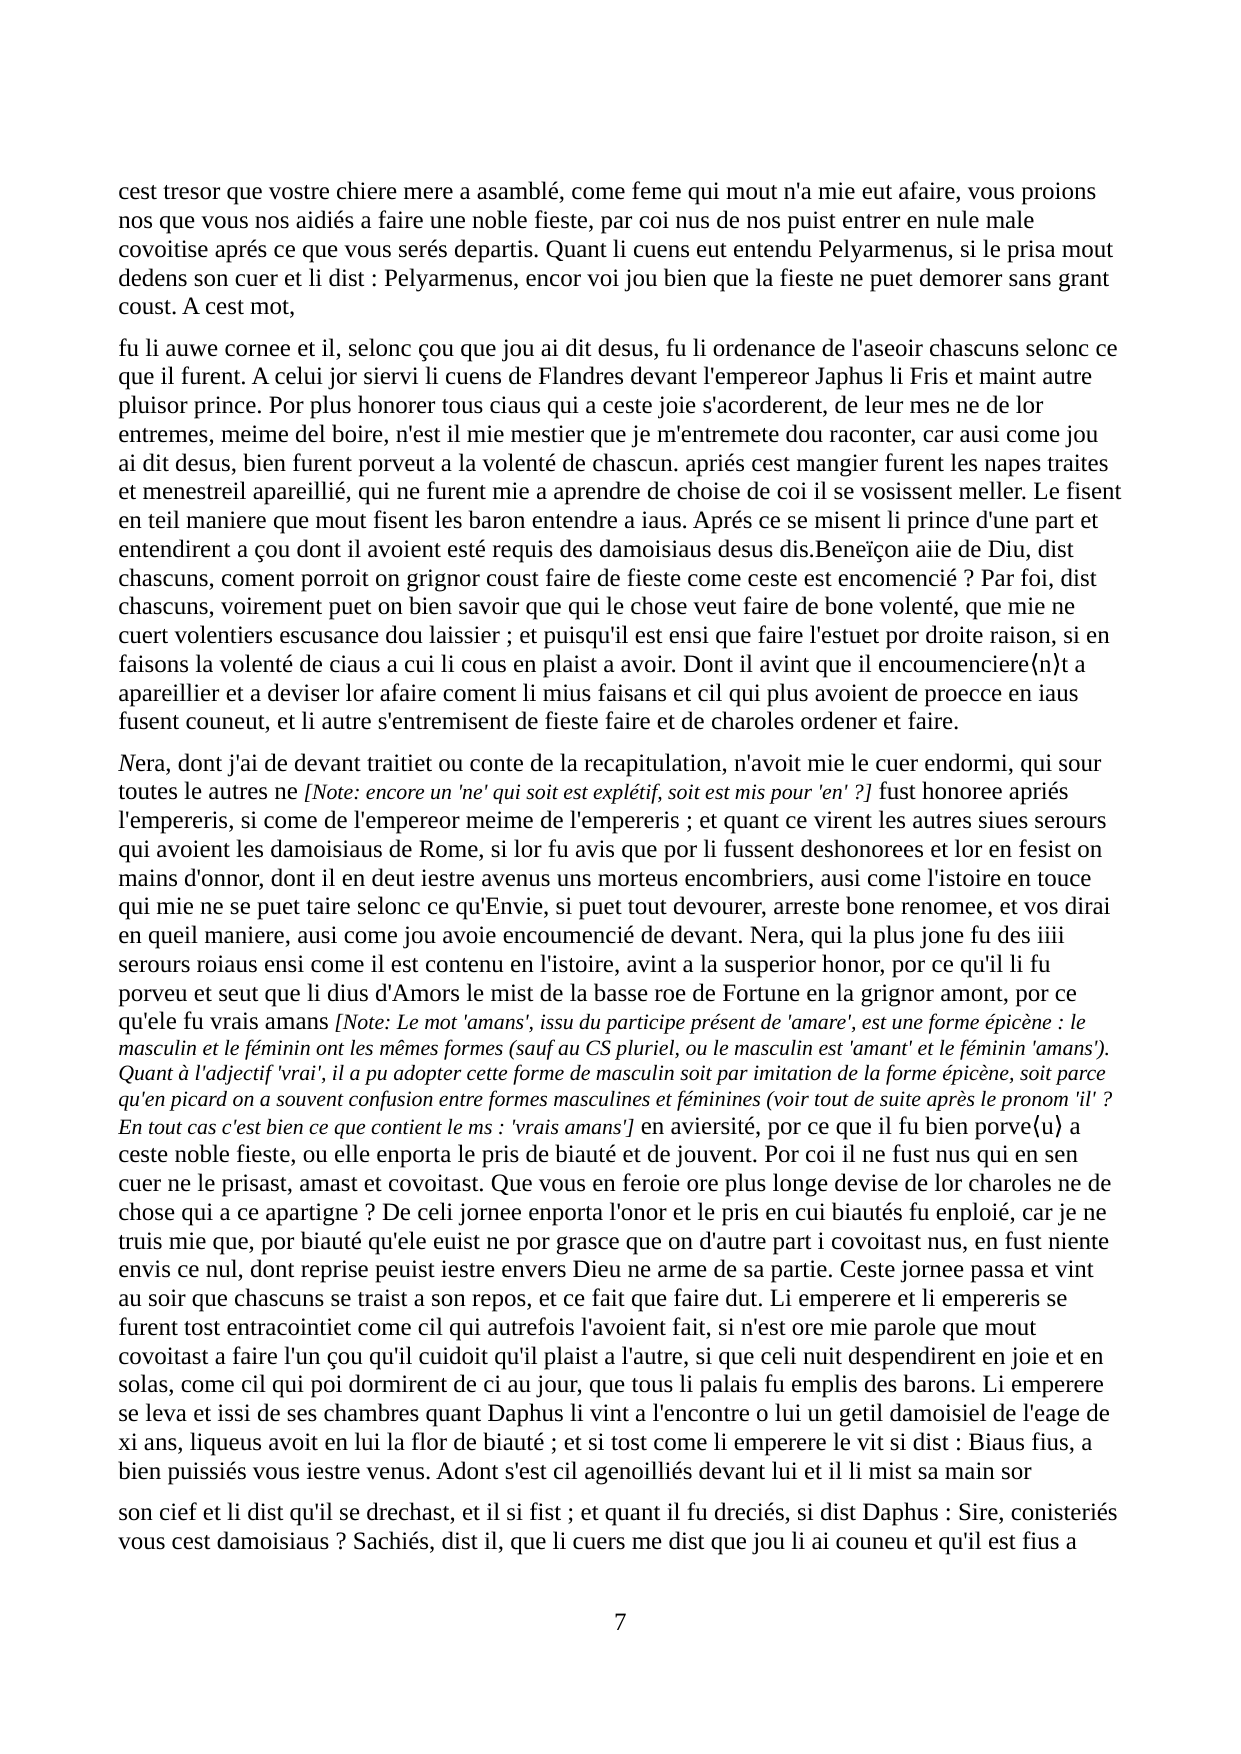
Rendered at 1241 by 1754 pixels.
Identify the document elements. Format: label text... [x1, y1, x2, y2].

text fu li auwe cornee et il, selonc çou que jou ai dit desus, fu li ordenance de l'aseoir chascuns selonc ce que il furent. A celui jor siervi li cuens de Flandres devant l'empereor Japhus li Fris et maint autre pluisor prince. Por plus honorer tous ciaus qui a ceste joie s'acorderent, de leur mes ne de lor entremes, meime del boire, n'est il mie mestier que je m'entremete dou raconter, car ausi come jou ai dit desus, bien furent porveut a la volenté de chascun. apriés cest mangier furent les napes traites et menestreil apareillié, qui ne furent mie a aprendre de choise de coi il se vosissent meller. Le fisent en teil maniere que mout fisent les baron entendre a iaus. Aprés ce se misent li prince d'une part et entendirent a çou dont il avoient esté requis des damoisiaus desus dis.Beneïçon aiie de Diu, dist chascuns, coment porroit on grignor coust faire de fieste come ceste est encomencié ? Par foi, dist chascuns, voirement puet on bien savoir que qui le chose veut faire de bone volenté, que mie ne cuert volentiers escusance dou laissier ; et puisqu'il est ensi que faire l'estuet por droite raison, si en faisons la volenté de ciaus a cui li cous en plaist a avoir. Dont il avint que il encoumenciere⟨n⟩t a apareillier et a deviser lor afaire coment li mius faisans et cil qui plus avoient de proecce en iaus fusent couneut, et li autre s'entremisent de fieste faire et de charoles ordener et faire. [118, 218, 1122, 620]
text Nera, dont j'ai de devant traitiet ou conte de la recapitulation, n'avoit mie le cuer endormi, qui sour toutes le autres ne [Note: encore un 'ne' qui soit est explétif, soit est mis pour 'en' ?] fust honoree apriés l'empereris, si come de l'empereor meime de l'empereris ; et quant ce virent les autres siues serours qui avoient les damoisiaus de Rome, si lor fu avis que por li fussent deshonorees et lor en fesist on mains d'onnor, dont il en deut iestre avenus uns morteus encombriers, ausi come l'istoire en touce qui mie ne se puet taire selonc ce qu'Envie, si puet tout devourer, arreste bone renomee, et vos dirai en queil maniere, ausi come jou avoie encoumencié de devant. Nera, qui la plus jone fu des iiii serours roiaus ensi come il est contenu en l'istoire, avint a la susperior honor, por ce qu'il li fu porveu et seut que li dius d'Amors le mist de la basse roe de Fortune en la grignor amont, por ce qu'ele fu vrais amans [Note: Le mot 'amans', issu du participe présent de 'amare', est une forme épicène : le masculin et le féminin ont les mêmes formes (sauf au CS pluriel, ou le masculin est 'amant' et le féminin 'amans'). Quant à l'adjectif 'vrai', il a pu adopter cette forme de masculin soit par imitation de la forme épicène, soit parce qu'en picard on a souvent confusion entre formes masculines et féminines (voir tout de suite après le pronom 'il' ? En tout cas c'est bien ce que contient le ms : 'vrais amans'] en aviersité, por ce que il fu bien porve⟨u⟩ a ceste noble fieste, ou elle enporta le pris de biauté et de jouvent. Por coi il ne fust nus qui en sen cuer ne le prisast, amast et covoitast. Que vous en feroie ore plus longe devise de lor charoles ne de chose qui a ce apartigne ? De celi jornee enporta l'onor et le pris en cui biautés fu enploié, car je ne truis mie que, por biauté qu'ele euist ne por grasce que on d'autre part i covoitast nus, en fust niente envis ce nul, dont reprise peuist iestre envers Dieu ne arme de sa partie. Ceste jornee passa et vint au soir que chascuns se traist a son repos, et ce fait que faire dut. Li emperere et li empereris se furent tost entracointiet come cil qui autrefois l'avoient fait, si n'est ore mie parole que mout covoitast a faire l'un çou qu'il cuidoit qu'il plaist a l'autre, si que celi nuit despendirent en joie et en solas, come cil qui poi dormirent de ci au jour, que tous li palais fu emplis des barons. Li emperere se leva et issi de ses chambres quant Daphus li vint a l'encontre o lui un getil damoisiel de l'eage de xi ans, liqueus avoit en lui la flor de biauté ; et si tost come li emperere le vit si dist : Biaus fius, a bien puissiés vous iestre venus. Adont s'est cil agenoilliés devant lui et il li mist sa main sor [118, 633, 1122, 1369]
text son cief et li dist qu'il se drechast, et il si fist ; et quant il fu dreciés, si dist Daphus : Sire, conisteriés vous cest damoisiaus ? Sachiés, dist il, que li cuers me dist que jou li ai couneu et qu'il est fius a Celidoine dou Chastiel Joli. En non Diu, sire, bien l'avés coneu. Atant se misent a conseil et eurent avis que il ne le feroient ore mie conoistre. Si fu eure d'aler oïr messe et le Diu siervice. Cil qui faire le durent le fissent, si que apriés ce li pluisor qui se vorrent entremetre de chevalerie avoient as chans fait fichier grans estaces, ausi come en terrastres, et li autre avoient fait drecier quintainnes, et li auquant entreprisent jostes as chevaus pierdre et as chevaus gaignier. [118, 1382, 1122, 1554]
